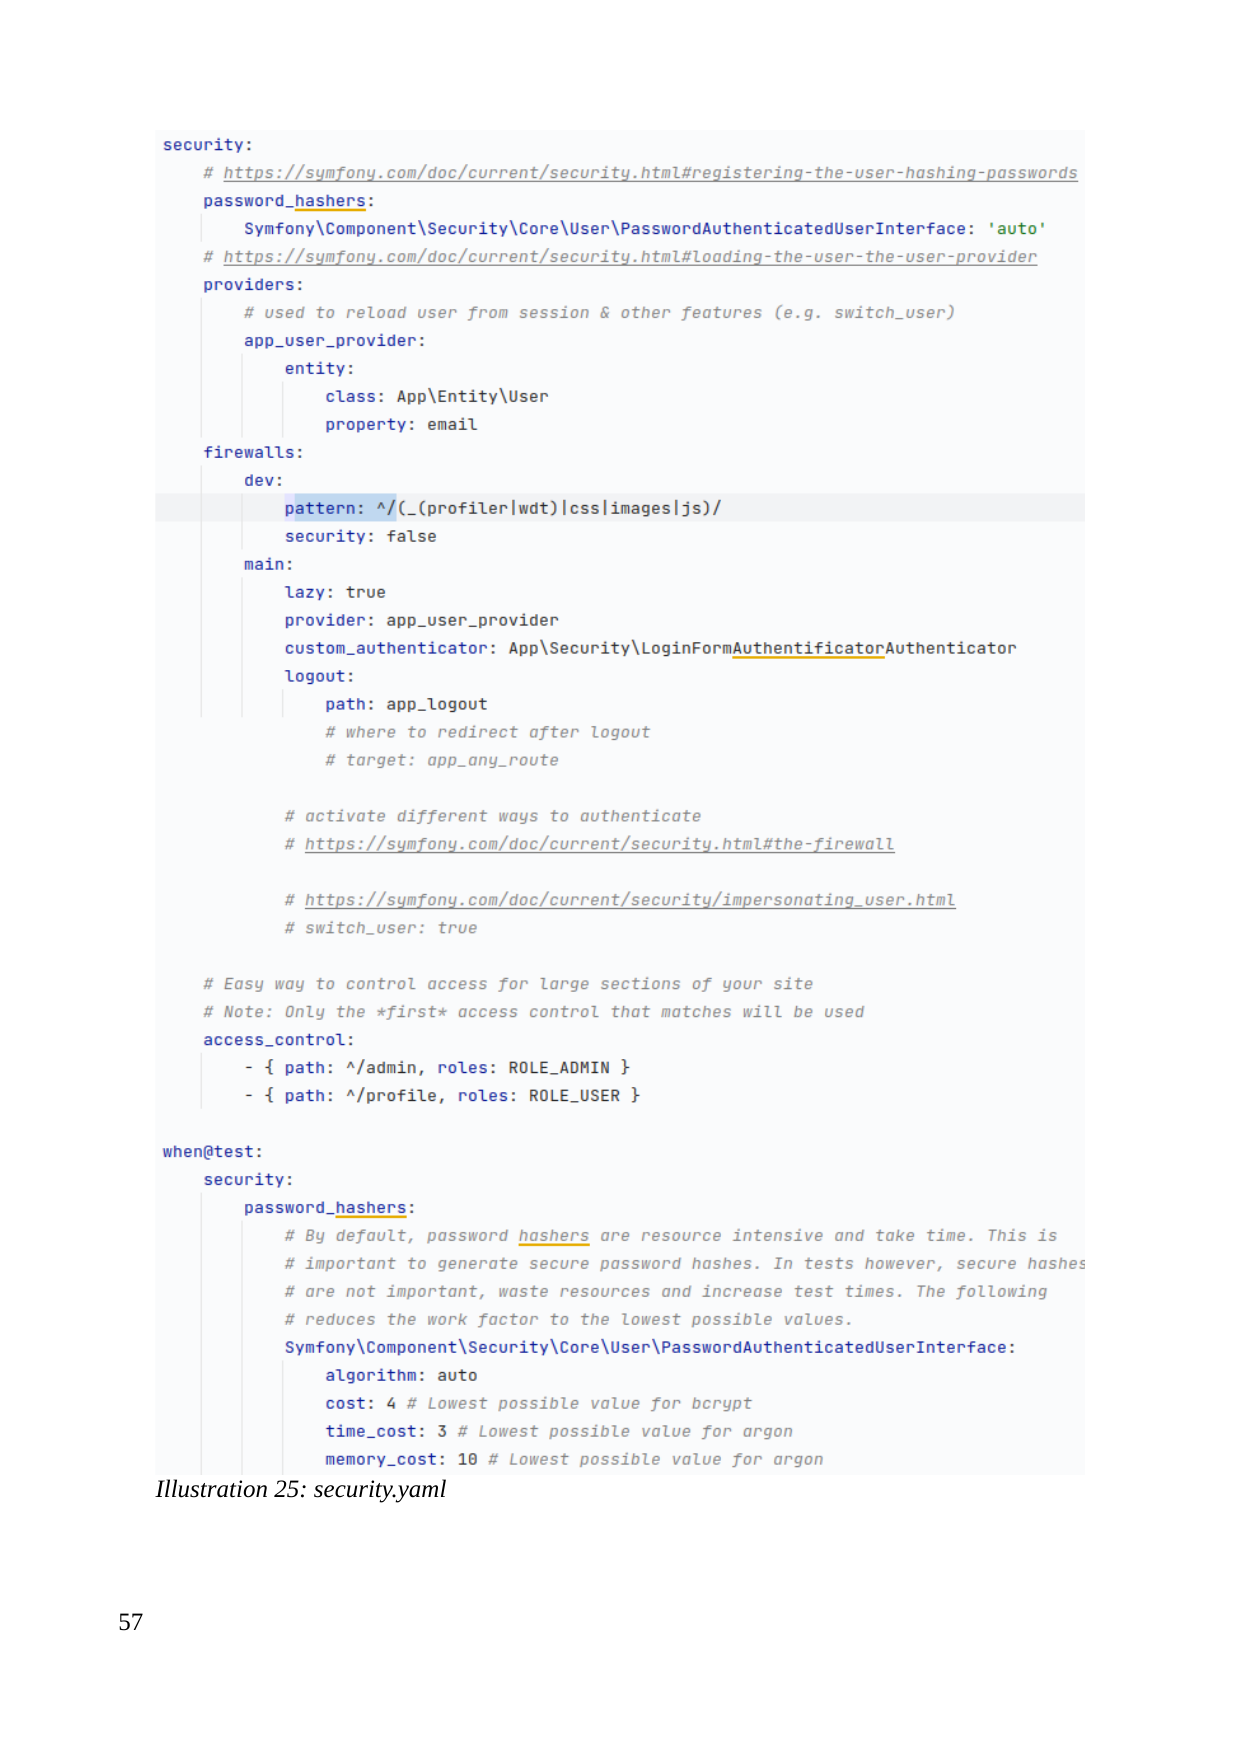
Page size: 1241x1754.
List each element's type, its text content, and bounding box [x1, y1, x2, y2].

text Illustration 25: security.yaml [155, 1475, 1085, 1503]
picture [155, 130, 1085, 1475]
